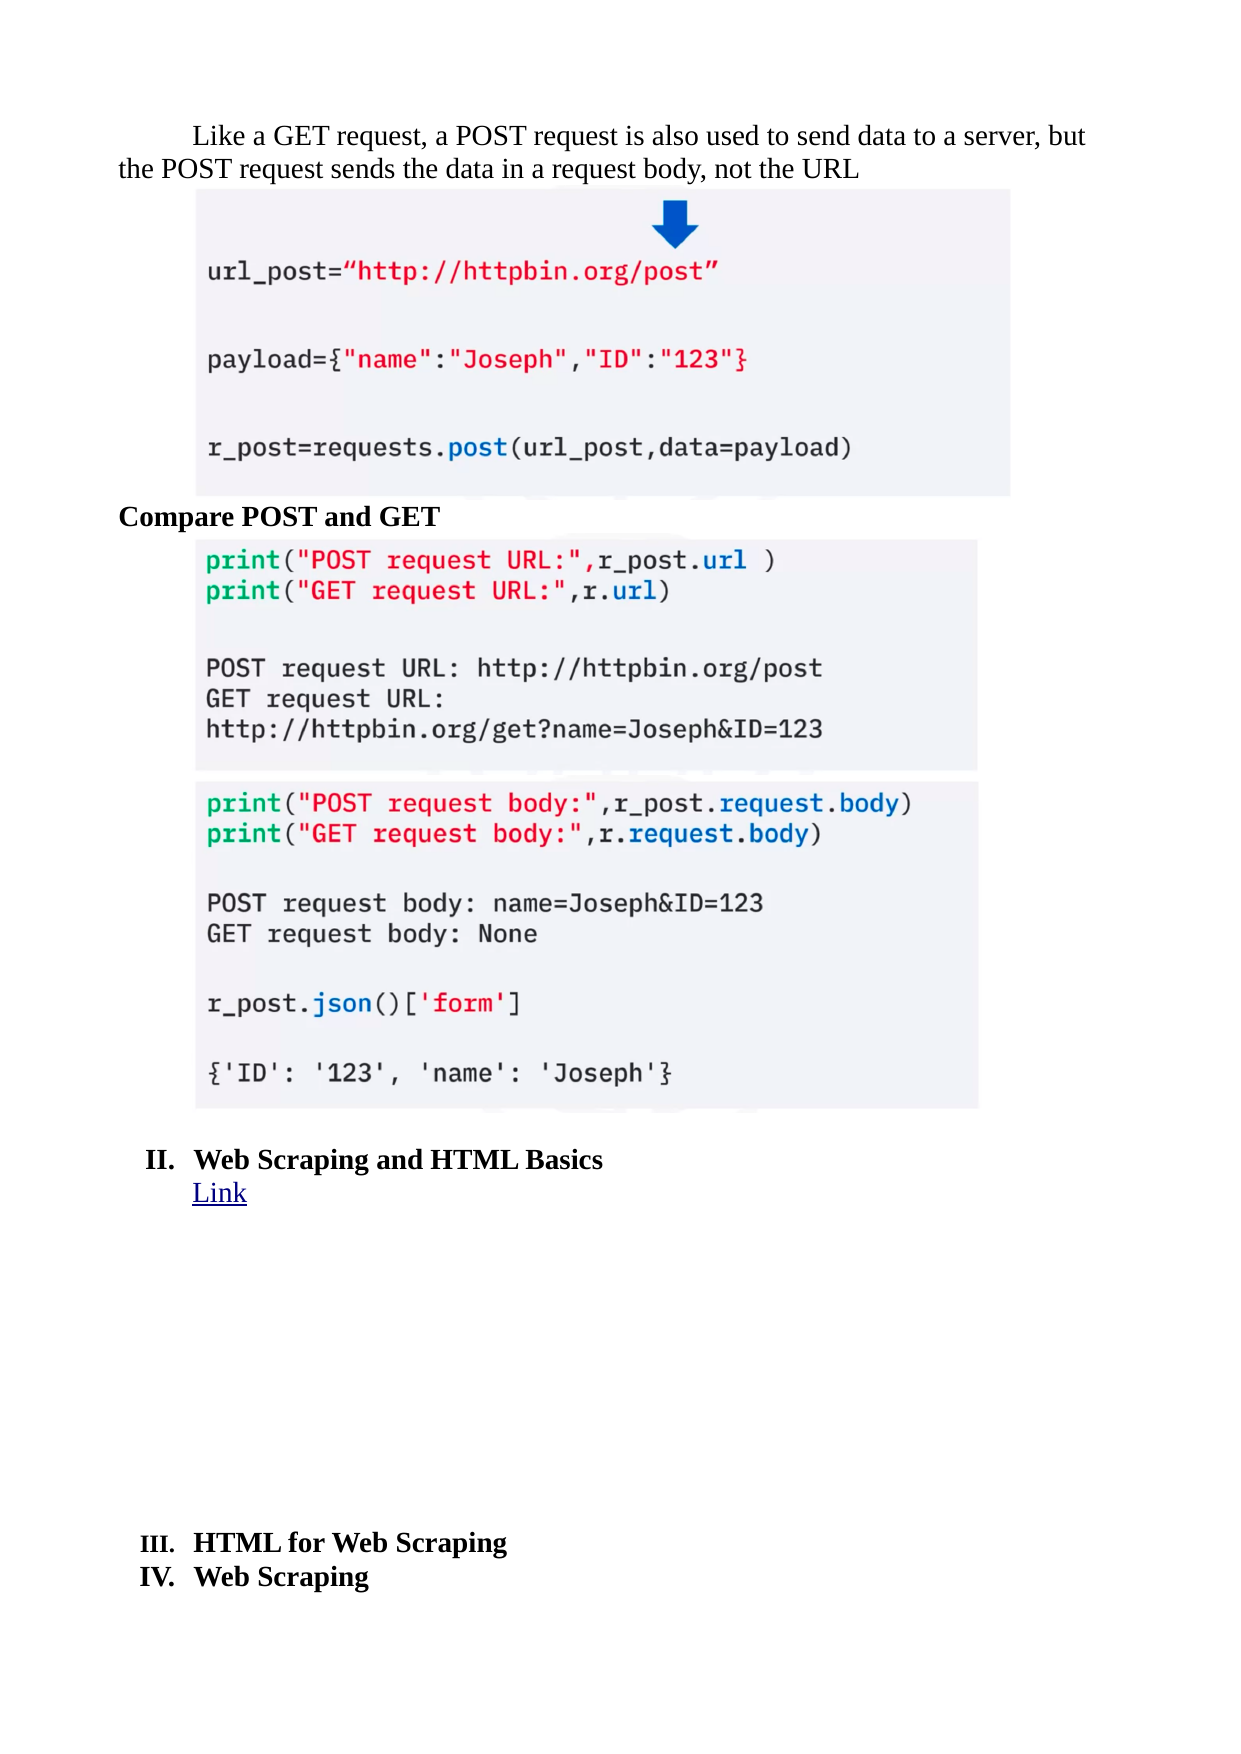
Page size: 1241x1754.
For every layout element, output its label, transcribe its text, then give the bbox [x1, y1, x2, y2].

list HTML for Web Scraping [175, 1525, 1122, 1559]
text Link [118, 1175, 1122, 1209]
picture [118, 185, 1123, 500]
text Compare POST and GET [118, 500, 1122, 533]
text Like a GET request, a POST request is also used to send data to a server, but the POST request sends the data in a request body, not the URL [118, 118, 1122, 185]
list Web Scraping [175, 1559, 1122, 1592]
list Web Scraping and HTML Basics [175, 1142, 1122, 1175]
picture [118, 533, 1123, 1113]
